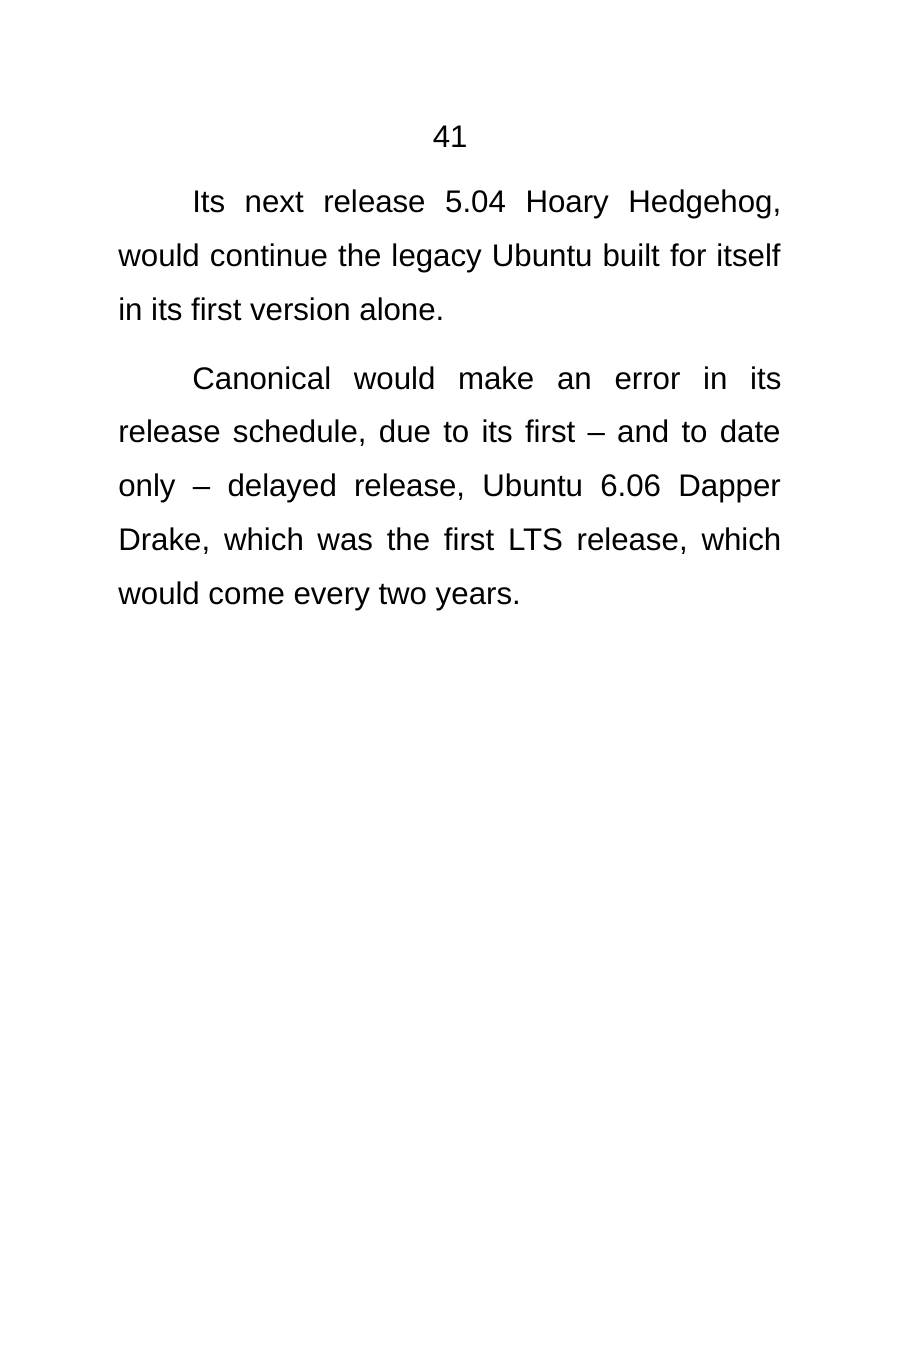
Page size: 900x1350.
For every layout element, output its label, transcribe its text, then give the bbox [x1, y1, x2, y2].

text Canonical would make an error in its release schedule, due to its first – and to date only – delayed release, Ubuntu 6.06 Dapper Drake, which was the first LTS release, which would come every two years. [118, 360, 782, 611]
text Its next release 5.04 Hoary Hedgehog, would continue the legacy Ubuntu built for itself in its first version alone. [118, 183, 782, 327]
